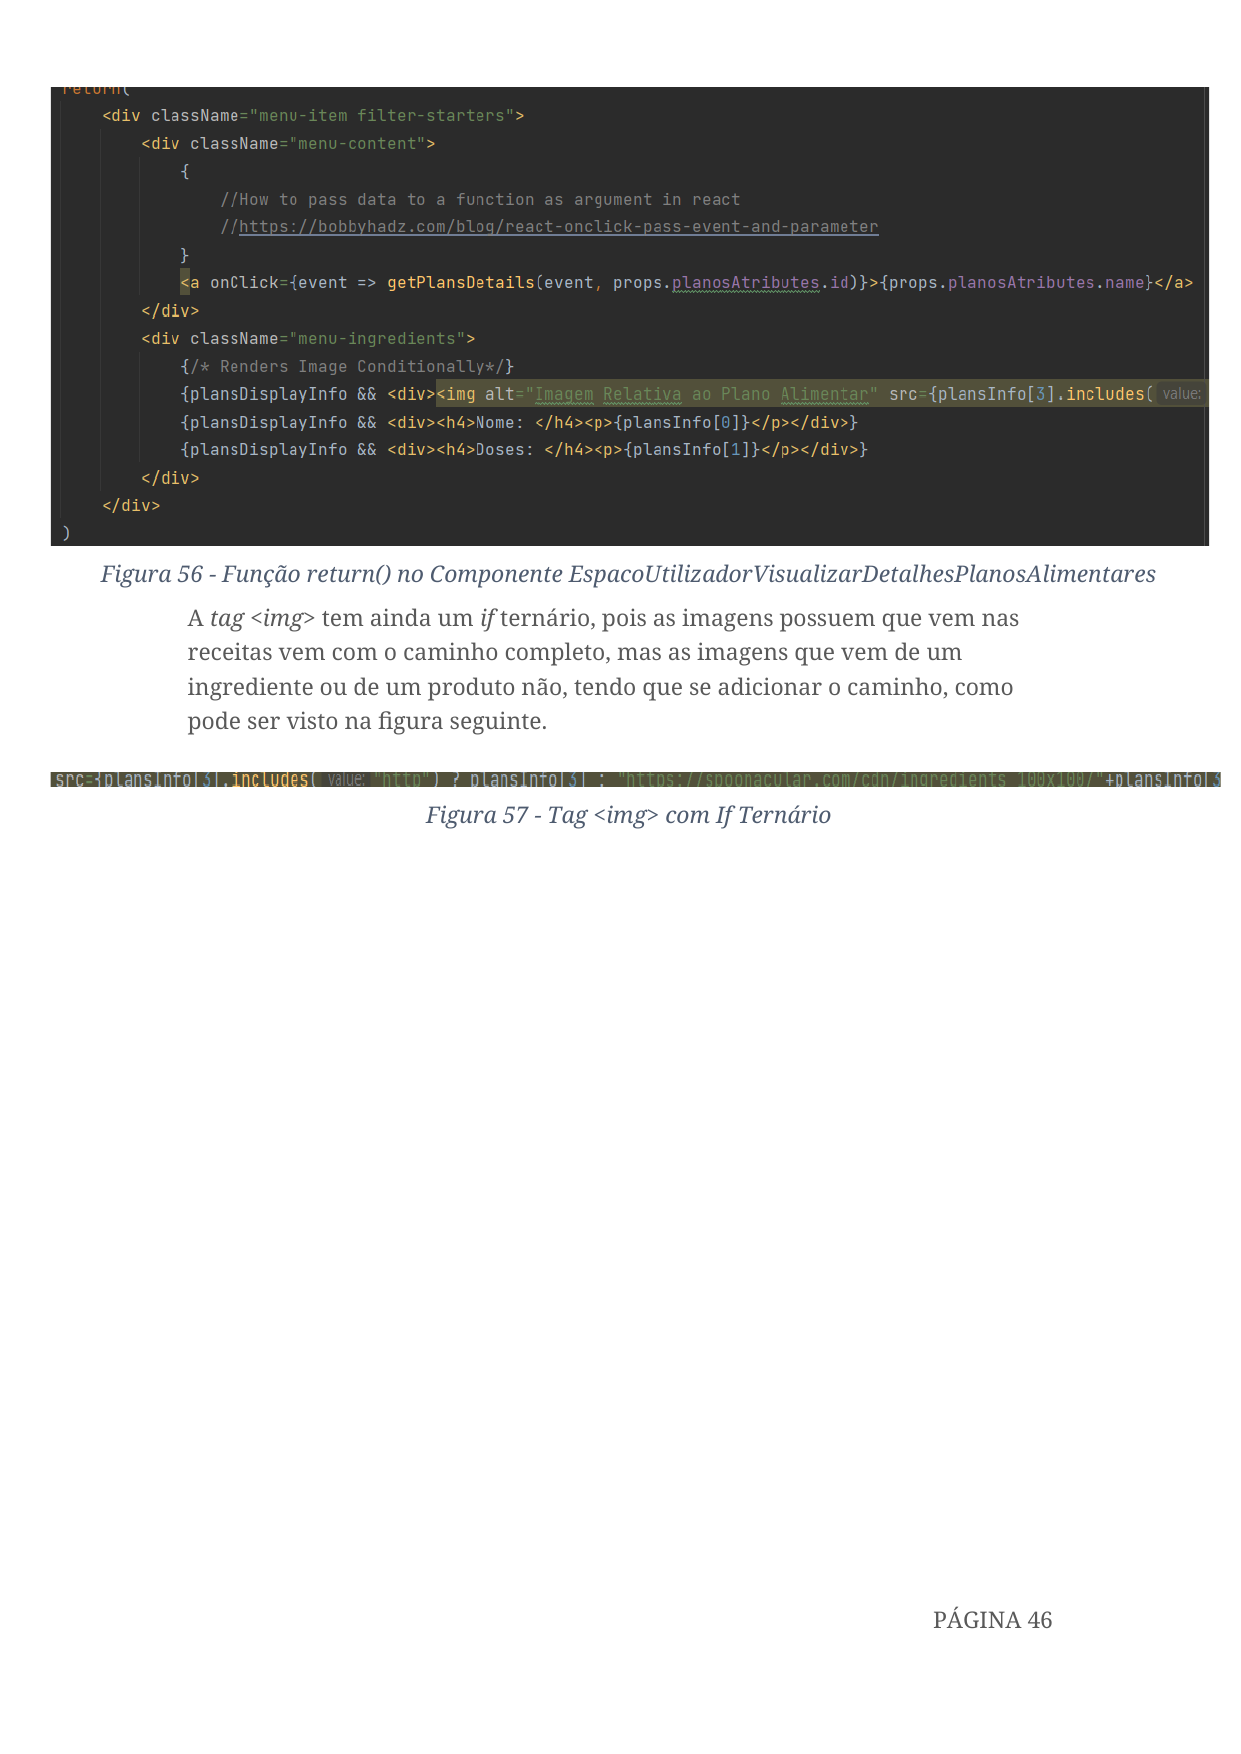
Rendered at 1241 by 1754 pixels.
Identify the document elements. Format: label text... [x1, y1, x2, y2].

table_header Figura 57 - Tag <img> com If Ternário [39, 760, 1221, 830]
table_header Figura 56 - Função return() no Componente EspacoUtilizadorVisualizarDetalhesPlanosAlimentares [39, 75, 1221, 589]
text A tag <img> tem ainda um if ternário, pois as imagens possuem que vem nas receitas vem com o caminho completo, mas as imagens que vem de um ingrediente ou de um produto não, tendo que se adicionar o caminho, como pode ser visto na figura seguinte. [187, 602, 1053, 736]
